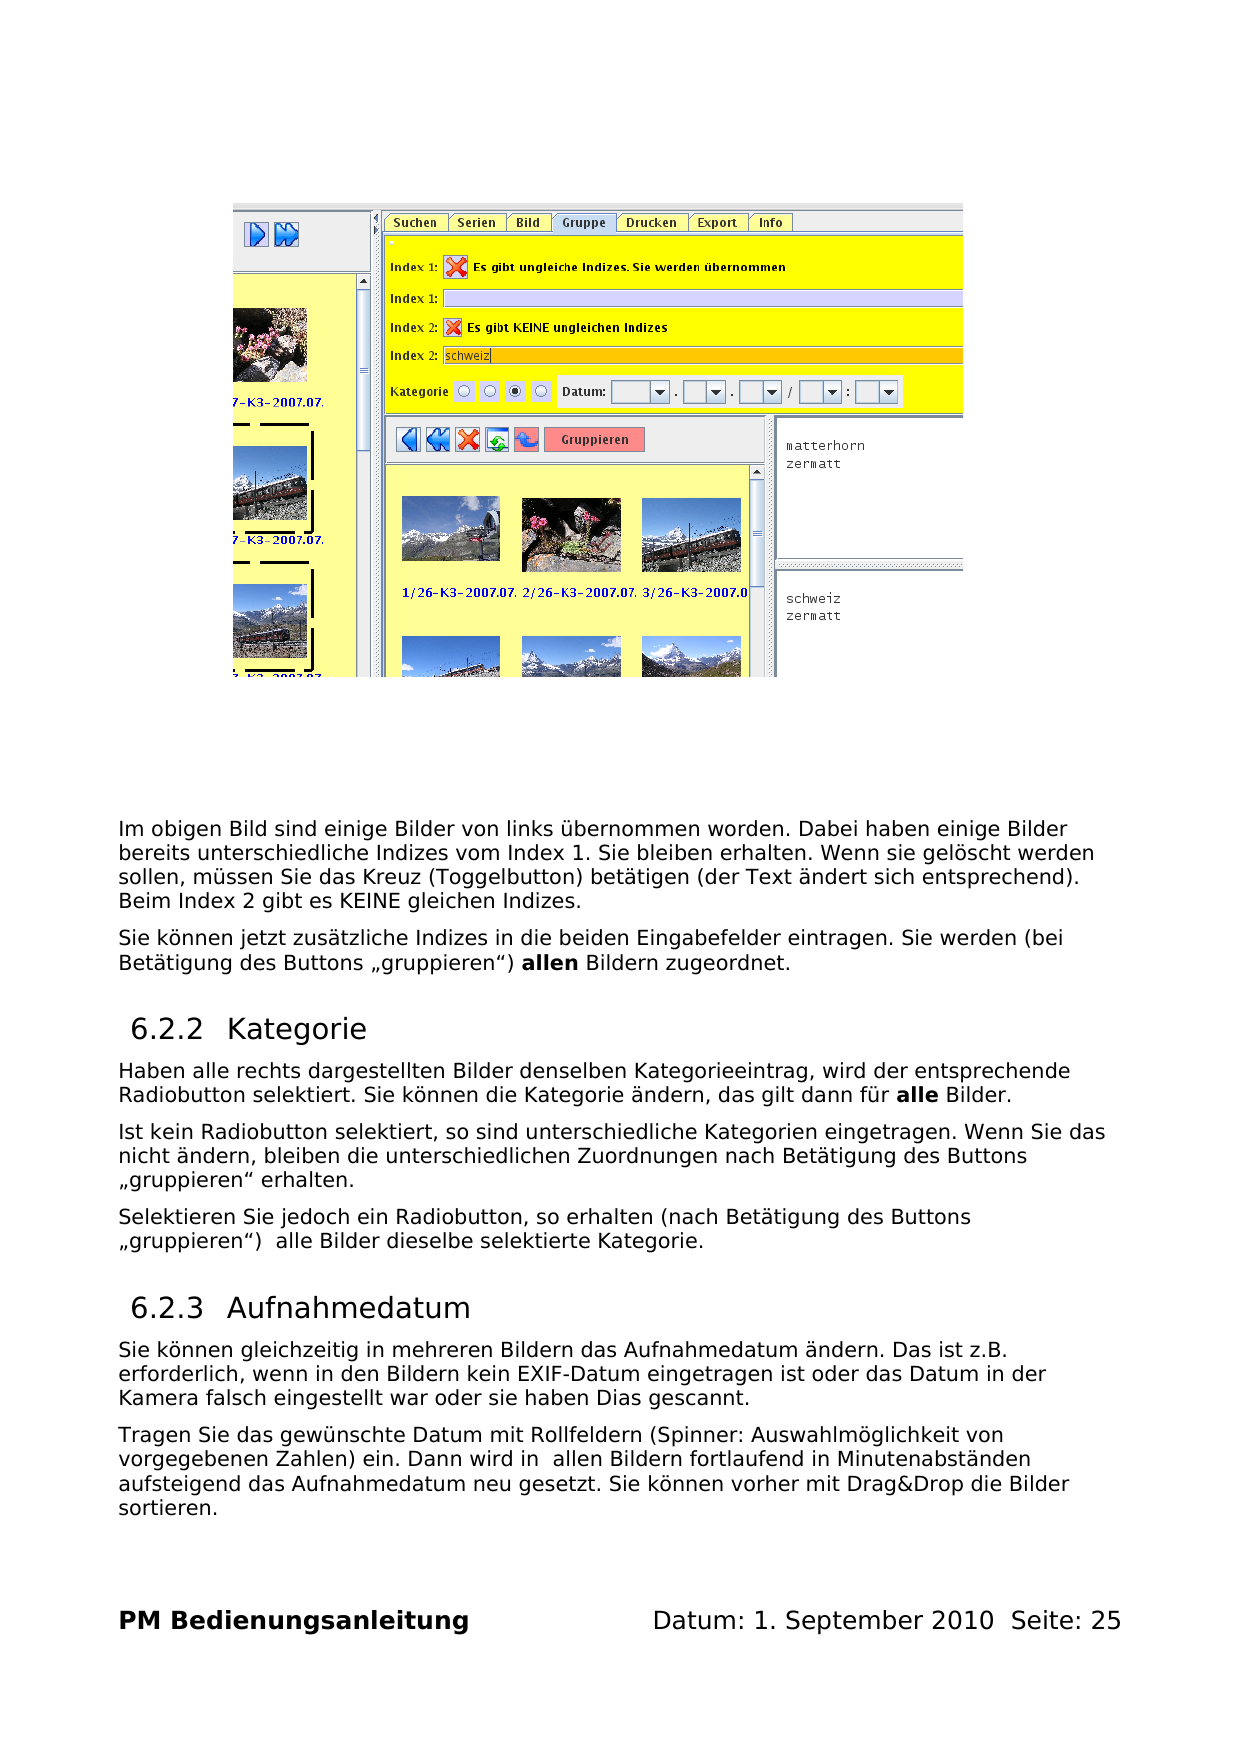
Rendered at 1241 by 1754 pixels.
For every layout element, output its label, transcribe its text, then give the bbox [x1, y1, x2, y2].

text Sie können gleichzeitig in mehreren Bildern das Aufnahmedatum ändern. Das ist z.B. erforderlich, wenn in den Bildern kein EXIF-Datum eingetragen ist oder das Datum in der Kamera falsch eingestellt war oder sie haben Dias gescannt. [118, 1338, 1122, 1411]
subtitle Aufnahmedatum [130, 1291, 1122, 1325]
text Im obigen Bild sind einige Bilder von links übernommen worden. Dabei haben einige Bilder bereits unterschiedliche Indizes vom Index 1. Sie bleiben erhalten. Wenn sie gelöscht werden sollen, müssen Sie das Kreuz (Toggelbutton) betätigen (der Text ändert sich entsprechend). Beim Index 2 gibt es KEINE gleichen Indizes. [118, 817, 1122, 914]
picture [233, 203, 964, 677]
text Selektieren Sie jedoch ein Radiobutton, so erhalten (nach Betätigung des Buttons „gruppieren“) alle Bilder dieselbe selektierte Kategorie. [118, 1205, 1122, 1254]
subtitle Kategorie [130, 1012, 1122, 1046]
text Haben alle rechts dargestellten Bilder denselben Kategorieeintrag, wird der entsprechende Radiobutton selektiert. Sie können die Kategorie ändern, das gilt dann für alle Bilder. [118, 1059, 1122, 1107]
text Ist kein Radiobutton selektiert, so sind unterschiedliche Kategorien eingetragen. Wenn Sie das nicht ändern, bleiben die unterschiedlichen Zuordnungen nach Betätigung des Buttons „gruppieren“ erhalten. [118, 1120, 1122, 1193]
text Tragen Sie das gewünschte Datum mit Rollfeldern (Spinner: Auswahlmöglichkeit von vorgegebenen Zahlen) ein. Dann wird in allen Bildern fortlaufend in Minutenabständen aufsteigend das Aufnahmedatum neu gesetzt. Sie können vorher mit Drag&Drop die Bilder sortieren. [118, 1423, 1122, 1520]
text Sie können jetzt zusätzliche Indizes in die beiden Eingabefelder eintragen. Sie werden (bei Betätigung des Buttons „gruppieren“) allen Bildern zugeordnet. [118, 926, 1122, 975]
